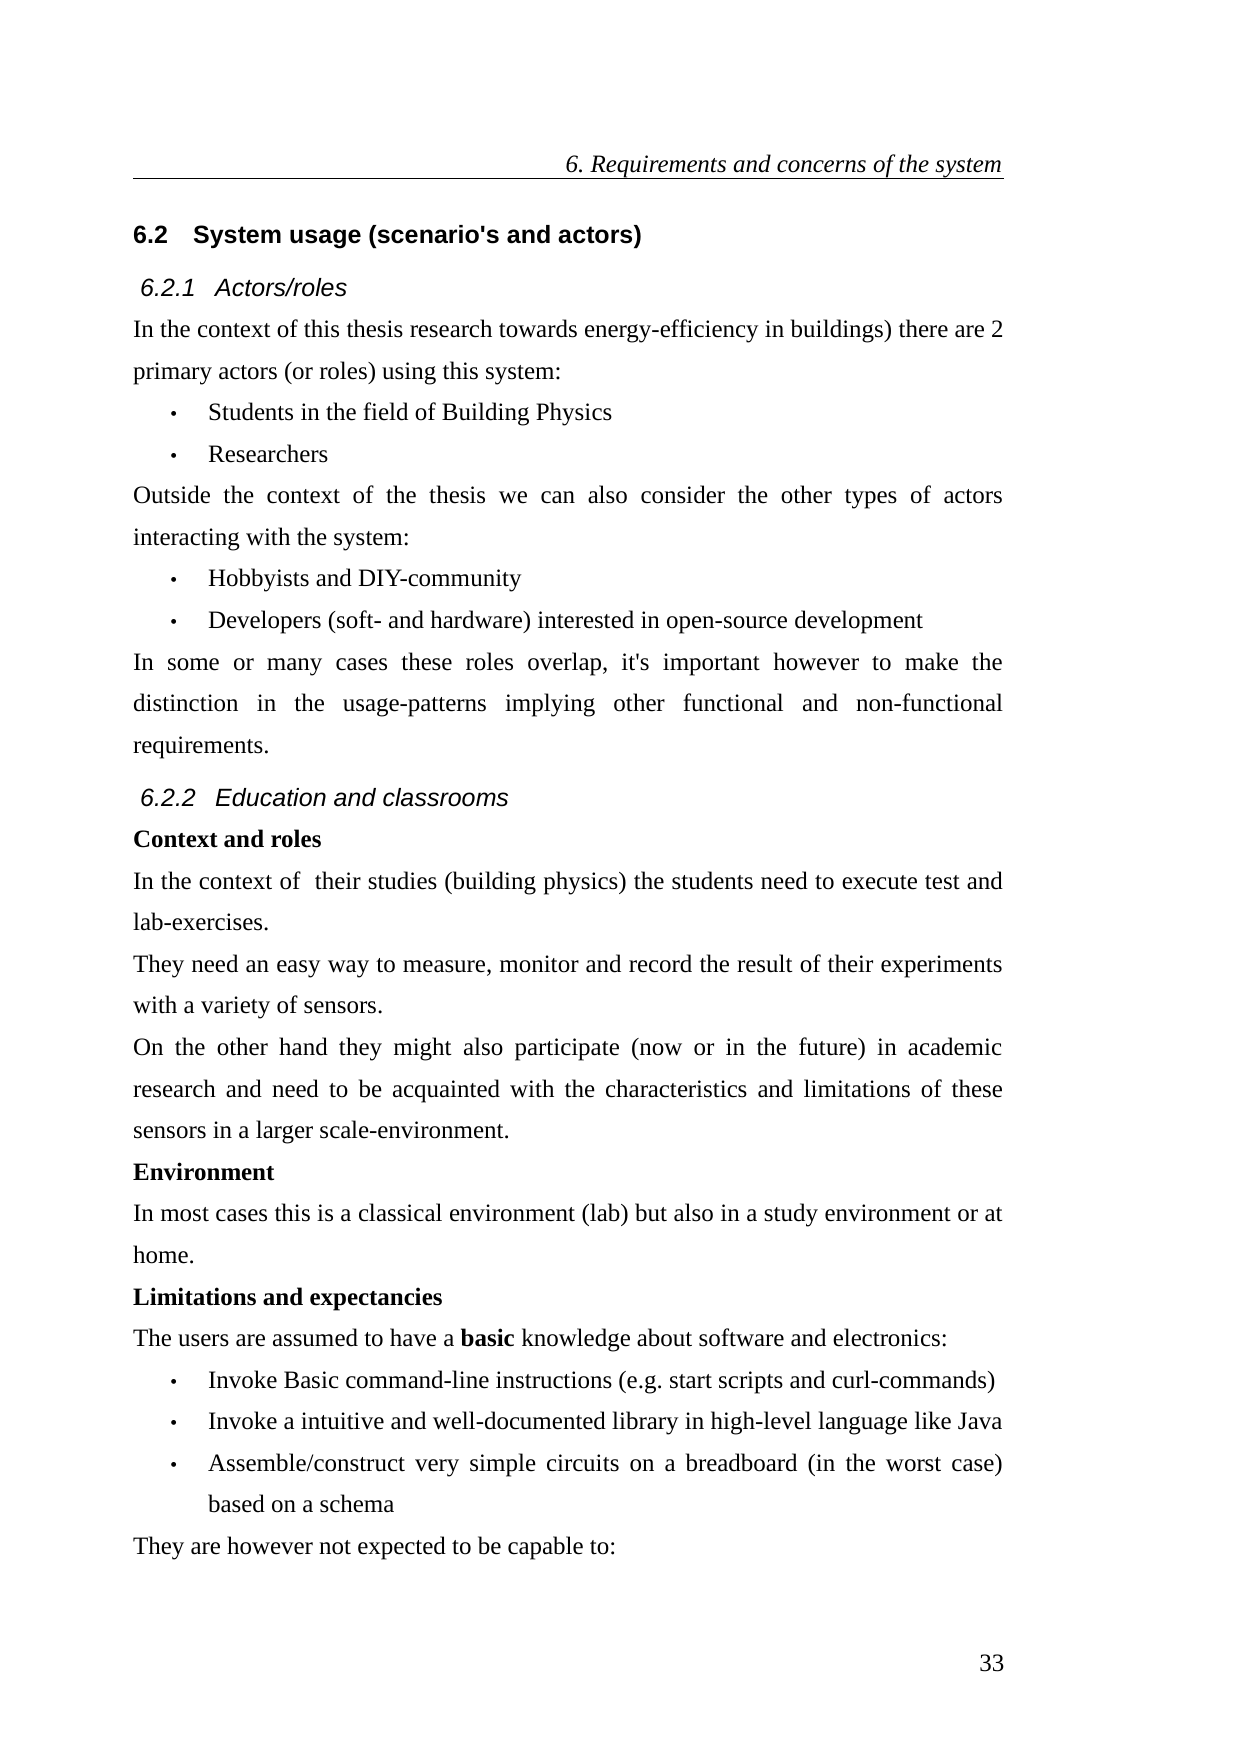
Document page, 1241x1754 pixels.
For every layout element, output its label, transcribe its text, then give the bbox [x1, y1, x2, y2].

text Context and roles [133, 825, 1004, 853]
list Students in the field of Building Physics [170, 398, 1004, 426]
list Invoke Basic command-line instructions (e.g. start scripts and curl-commands) [170, 1366, 1004, 1393]
list Hobbyists and DIY-community [170, 564, 1004, 592]
subtitle Actors/roles [140, 273, 1004, 301]
text Environment [133, 1158, 1004, 1186]
text Limitations and expectancies [133, 1283, 1004, 1310]
list Developers (soft- and hardware) interested in open-source development [170, 606, 1004, 634]
text They are however not expected to be capable to: [133, 1532, 1004, 1560]
subtitle Education and classrooms [140, 783, 1004, 812]
text The users are assumed to have a basic knowledge about software and electronics: [133, 1324, 1004, 1352]
subtitle System usage (scenario's and actors) [133, 220, 1004, 248]
text In some or many cases these roles overlap, it's important however to make the distinction in the usage-patterns implying other functional and non-functional requirements. [133, 648, 1004, 758]
list Researchers [170, 440, 1004, 468]
list Invoke a intuitive and well-documented library in high-level language like Java [170, 1407, 1004, 1435]
list Assemble/construct very simple circuits on a breadboard (in the worst case) based on a schema [170, 1449, 1004, 1518]
text In most cases this is a classical environment (lab) but also in a study environment or at home. [133, 1199, 1004, 1269]
text On the other hand they might also participate (now or in the future) in academic research and need to be acquainted with the characteristics and limitations of these sensors in a larger scale-environment. [133, 1033, 1004, 1144]
list Outside the context of the thesis we can also consider the other types of actors interacting with the system: [133, 481, 1004, 551]
text In the context of their studies (building physics) the students need to execute test and lab-exercises. They need an easy way to measure, monitor and record the result of their experiments with a variety of sensors. [133, 867, 1004, 1019]
text In the context of this thesis research towards energy-efficiency in buildings) there are 2 primary actors (or roles) using this system: [133, 315, 1004, 384]
